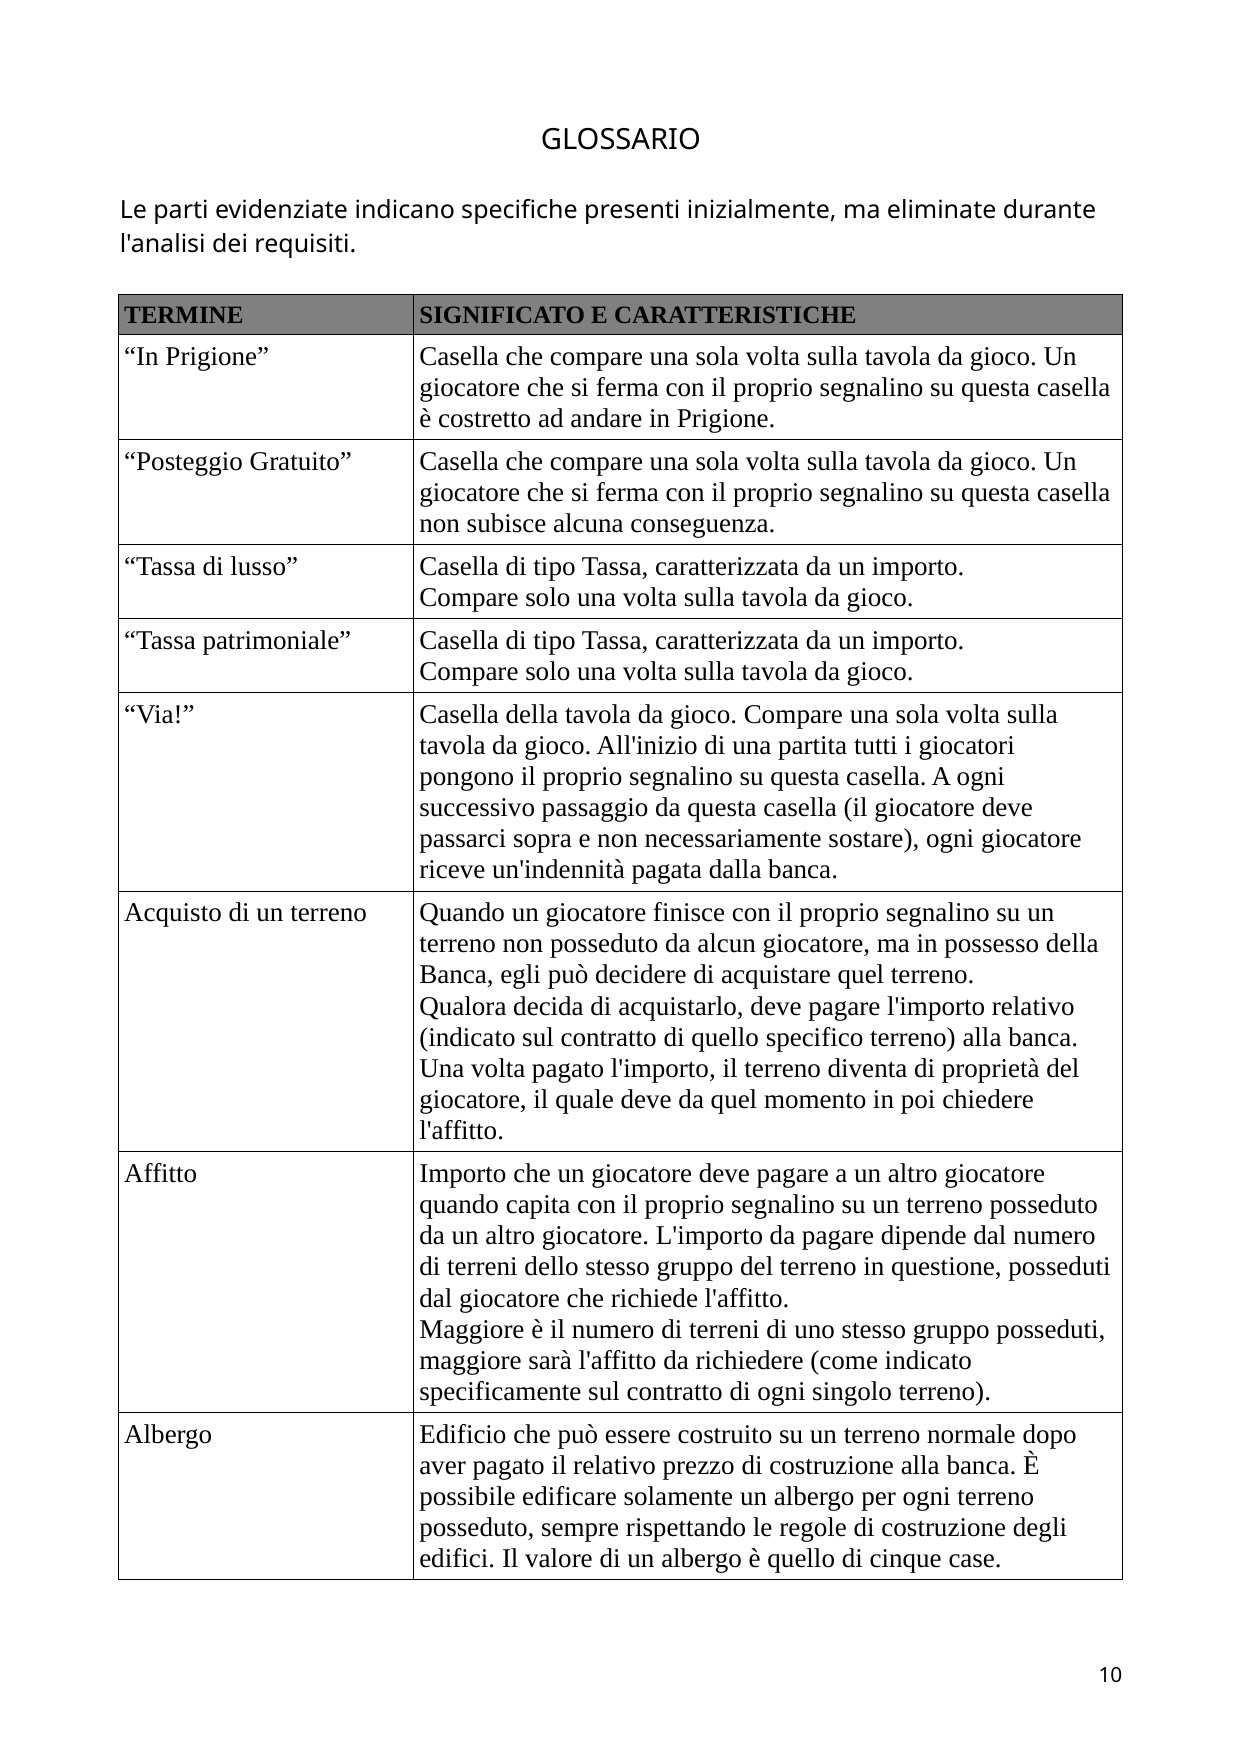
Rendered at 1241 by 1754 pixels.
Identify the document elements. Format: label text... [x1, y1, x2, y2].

table_header TERMINE [119, 295, 413, 334]
table_cell “In Prigione” [119, 335, 413, 439]
text GLOSSARIO [119, 118, 1122, 158]
table_cell Edificio che può essere costruito su un terreno normale dopo aver pagato il relativo prezzo di costruzione alla banca. È possibile edificare solamente un albergo per ogni terreno posseduto, sempre rispettando le regole di costruzione degli edifici. Il valore di un albergo è quello di cinque case. [414, 1413, 1122, 1579]
table_cell “Tassa di lusso” [119, 545, 413, 618]
table_cell Casella di tipo Tassa, caratterizzata da un importo. Compare solo una volta sulla tavola da gioco. [414, 619, 1122, 692]
table_cell Albergo [119, 1413, 413, 1579]
text Le parti evidenziate indicano specifiche presenti inizialmente, ma eliminate durante l'analisi dei requisiti. [119, 192, 1122, 260]
table_cell Affitto [119, 1152, 413, 1412]
table_cell Casella che compare una sola volta sulla tavola da gioco. Un giocatore che si ferma con il proprio segnalino su questa casella non subisce alcuna conseguenza. [414, 440, 1122, 544]
table_cell Acquisto di un terreno [119, 892, 413, 1151]
table_cell Casella che compare una sola volta sulla tavola da gioco. Un giocatore che si ferma con il proprio segnalino su questa casella è costretto ad andare in Prigione. [414, 335, 1122, 439]
table_cell Quando un giocatore finisce con il proprio segnalino su un terreno non posseduto da alcun giocatore, ma in possesso della Banca, egli può decidere di acquistare quel terreno. Qualora decida di acquistarlo, deve pagare l'importo relativo (indicato sul contratto di quello specifico terreno) alla banca. Una volta pagato l'importo, il terreno diventa di proprietà del giocatore, il quale deve da quel momento in poi chiedere l'affitto. [414, 892, 1122, 1151]
table_cell Casella di tipo Tassa, caratterizzata da un importo. Compare solo una volta sulla tavola da gioco. [414, 545, 1122, 618]
table_cell Casella della tavola da gioco. Compare una sola volta sulla tavola da gioco. All'inizio di una partita tutti i giocatori pongono il proprio segnalino su questa casella. A ogni successivo passaggio da questa casella (il giocatore deve passarci sopra e non necessariamente sostare), ogni giocatore riceve un'indennità pagata dalla banca. [414, 693, 1122, 891]
table_header SIGNIFICATO E CARATTERISTICHE [414, 295, 1122, 334]
table_cell “Via!” [119, 693, 413, 891]
table_cell “Tassa patrimoniale” [119, 619, 413, 692]
table_cell Importo che un giocatore deve pagare a un altro giocatore quando capita con il proprio segnalino su un terreno posseduto da un altro giocatore. L'importo da pagare dipende dal numero di terreni dello stesso gruppo del terreno in questione, posseduti dal giocatore che richiede l'affitto. Maggiore è il numero di terreni di uno stesso gruppo posseduti, maggiore sarà l'affitto da richiedere (come indicato specificamente sul contratto di ogni singolo terreno). [414, 1152, 1122, 1412]
table_cell “Posteggio Gratuito” [119, 440, 413, 544]
